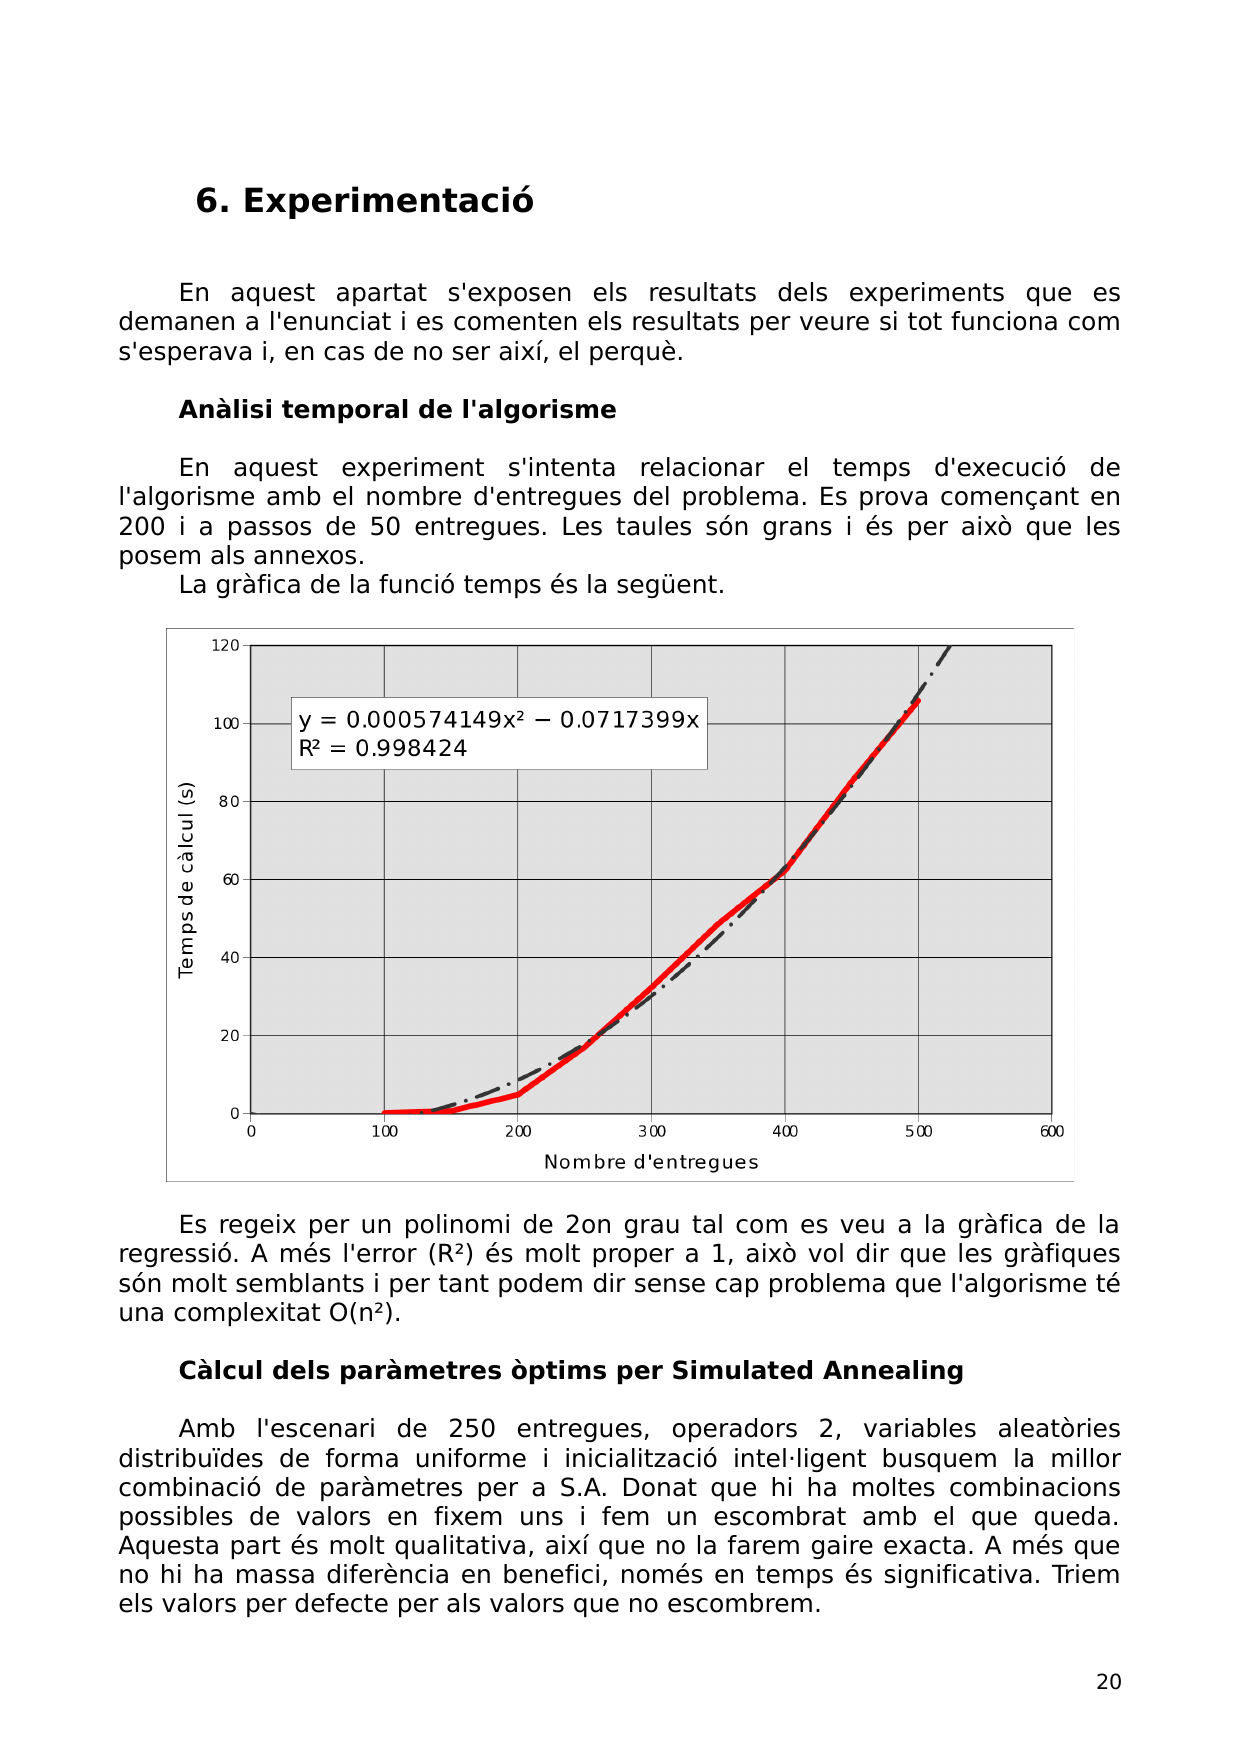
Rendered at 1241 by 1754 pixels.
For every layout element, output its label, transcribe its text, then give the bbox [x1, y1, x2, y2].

text En aquest apartat s'exposen els resultats dels experiments que es demanen a l'enunciat i es comenten els resultats per veure si tot funciona com s'esperava i, en cas de no ser així, el perquè. [118, 278, 1122, 366]
text Anàlisi temporal de l'algorisme [118, 395, 1122, 424]
picture [166, 628, 1075, 1182]
text Es regeix per un polinomi de 2on grau tal com es veu a la gràfica de la regressió. A més l'error (R²) és molt proper a 1, això vol dir que les gràfiques són molt semblants i per tant podem dir sense cap problema que l'algorisme té una complexitat O(n²). [118, 1210, 1122, 1327]
text Càlcul dels paràmetres òptims per Simulated Annealing [118, 1356, 1122, 1385]
text La gràfica de la funció temps és la següent. [118, 570, 1122, 599]
text En aquest experiment s'intenta relacionar el temps d'execució de l'algorisme amb el nombre d'entregues del problema. Es prova començant en 200 i a passos de 50 entregues. Les taules són grans i és per això que les posem als annexos. [118, 453, 1122, 570]
text Amb l'escenari de 250 entregues, operadors 2, variables aleatòries distribuïdes de forma uniforme i inicialització intel·ligent busquem la millor combinació de paràmetres per a S.A. Donat que hi ha moltes combinacions possibles de valors en fixem uns i fem un escombrat amb el que queda. Aquesta part és molt qualitativa, així que no la farem gaire exacta. A més que no hi ha massa diferència en benefici, només en temps és significativa. Triem els valors per defecte per als valors que no escombrem. [118, 1414, 1122, 1619]
text 6. Experimentació [118, 181, 1122, 220]
